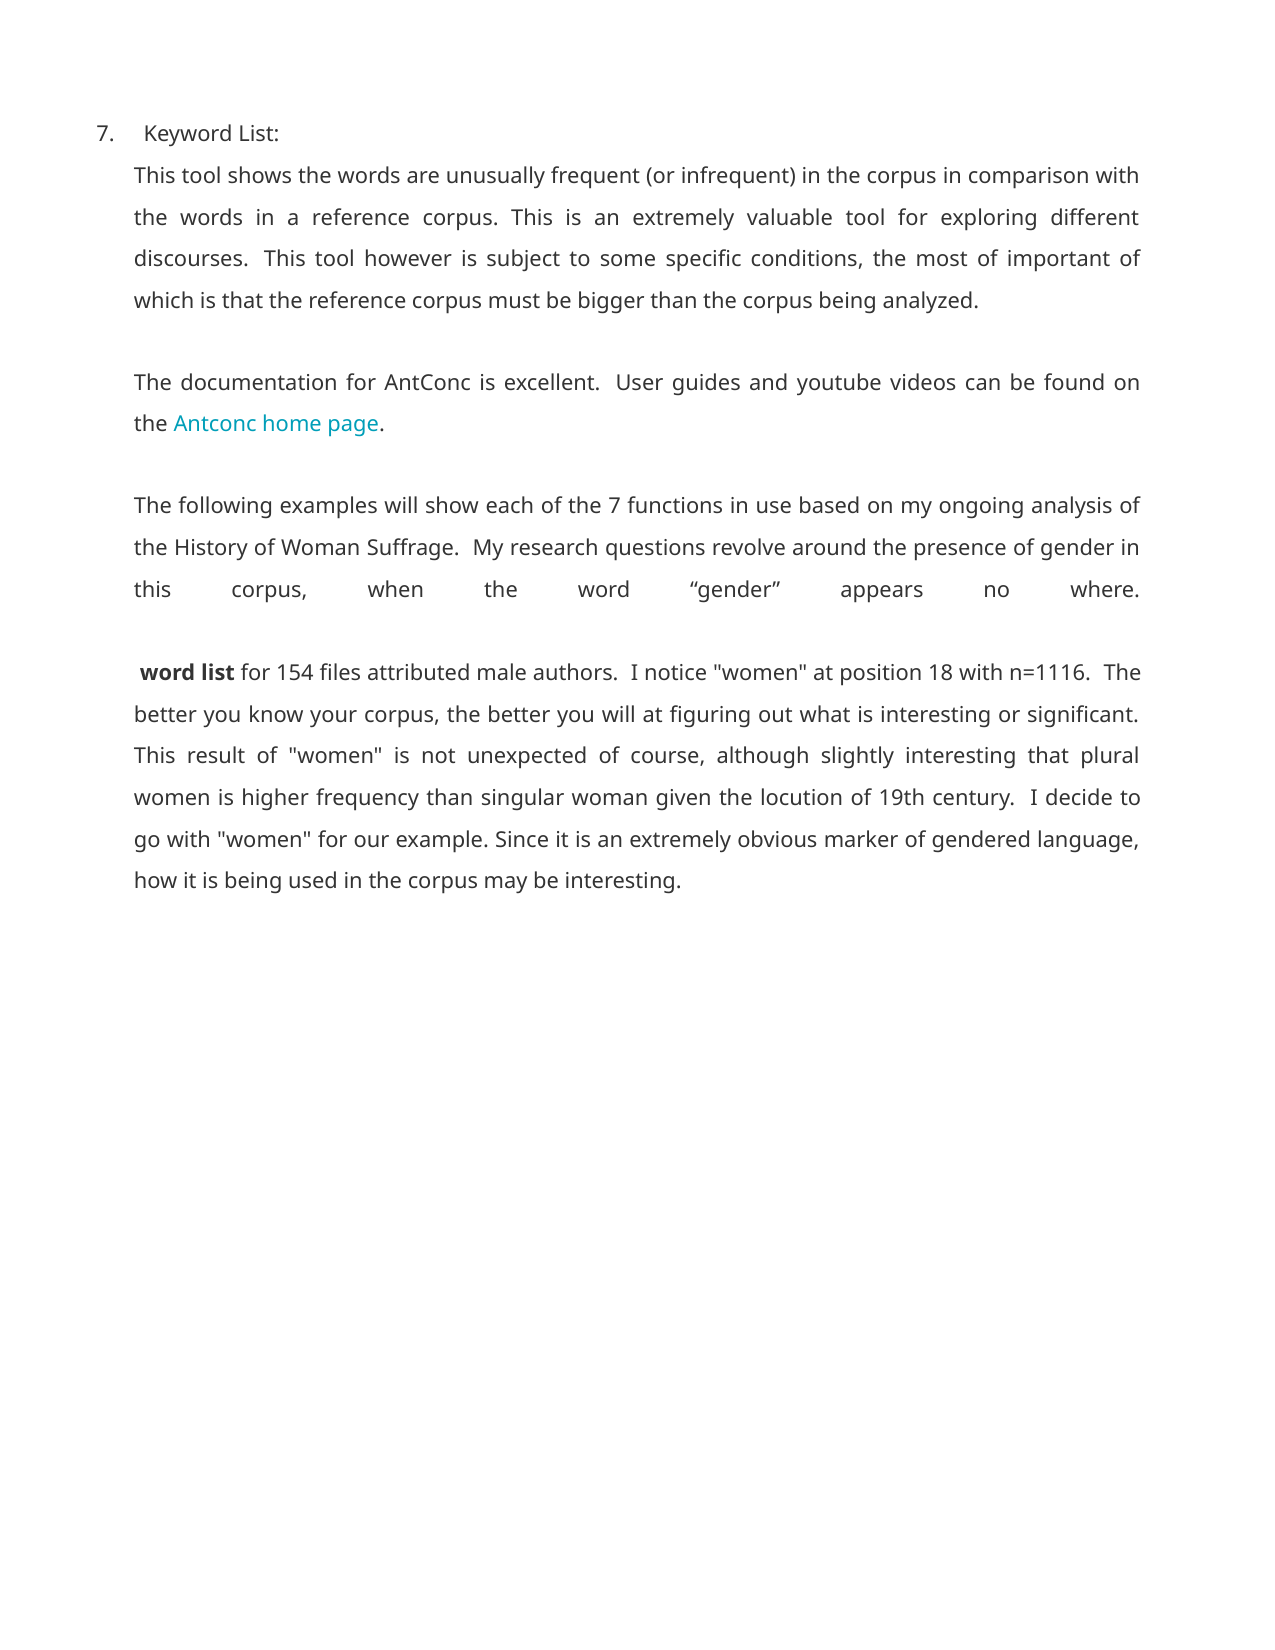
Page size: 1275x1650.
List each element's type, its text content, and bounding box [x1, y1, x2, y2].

text 7. Keyword List: [96, 118, 1141, 148]
text The documentation for AntConc is excellent. User guides and youtube videos can be found on the Antconc home page. [134, 367, 1141, 438]
text This tool shows the words are unusually frequent (or infrequent) in the corpus in comparison with the words in a reference corpus. This is an extremely valuable tool for exploring different discourses. This tool however is subject to some specific conditions, the most of important of which is that the reference corpus must be bigger than the corpus being analyzed. [134, 160, 1141, 314]
text The following examples will show each of the 7 functions in use based on my ongoing analysis of the History of Woman Suffrage. My research questions revolve around the presence of gender in this corpus, when the word “gender” appears no where. word list for 154 files attributed male authors. I notice "women" at position 18 with n=1116. The better you know your corpus, the better you will at figuring out what is interesting or significant. This result of "women" is not unexpected of course, although slightly interesting that plural women is higher frequency than singular woman given the locution of 19th century. I decide to go with "women" for our example. Since it is an extremely obvious marker of gendered language, how it is being used in the corpus may be interesting. [134, 490, 1141, 895]
